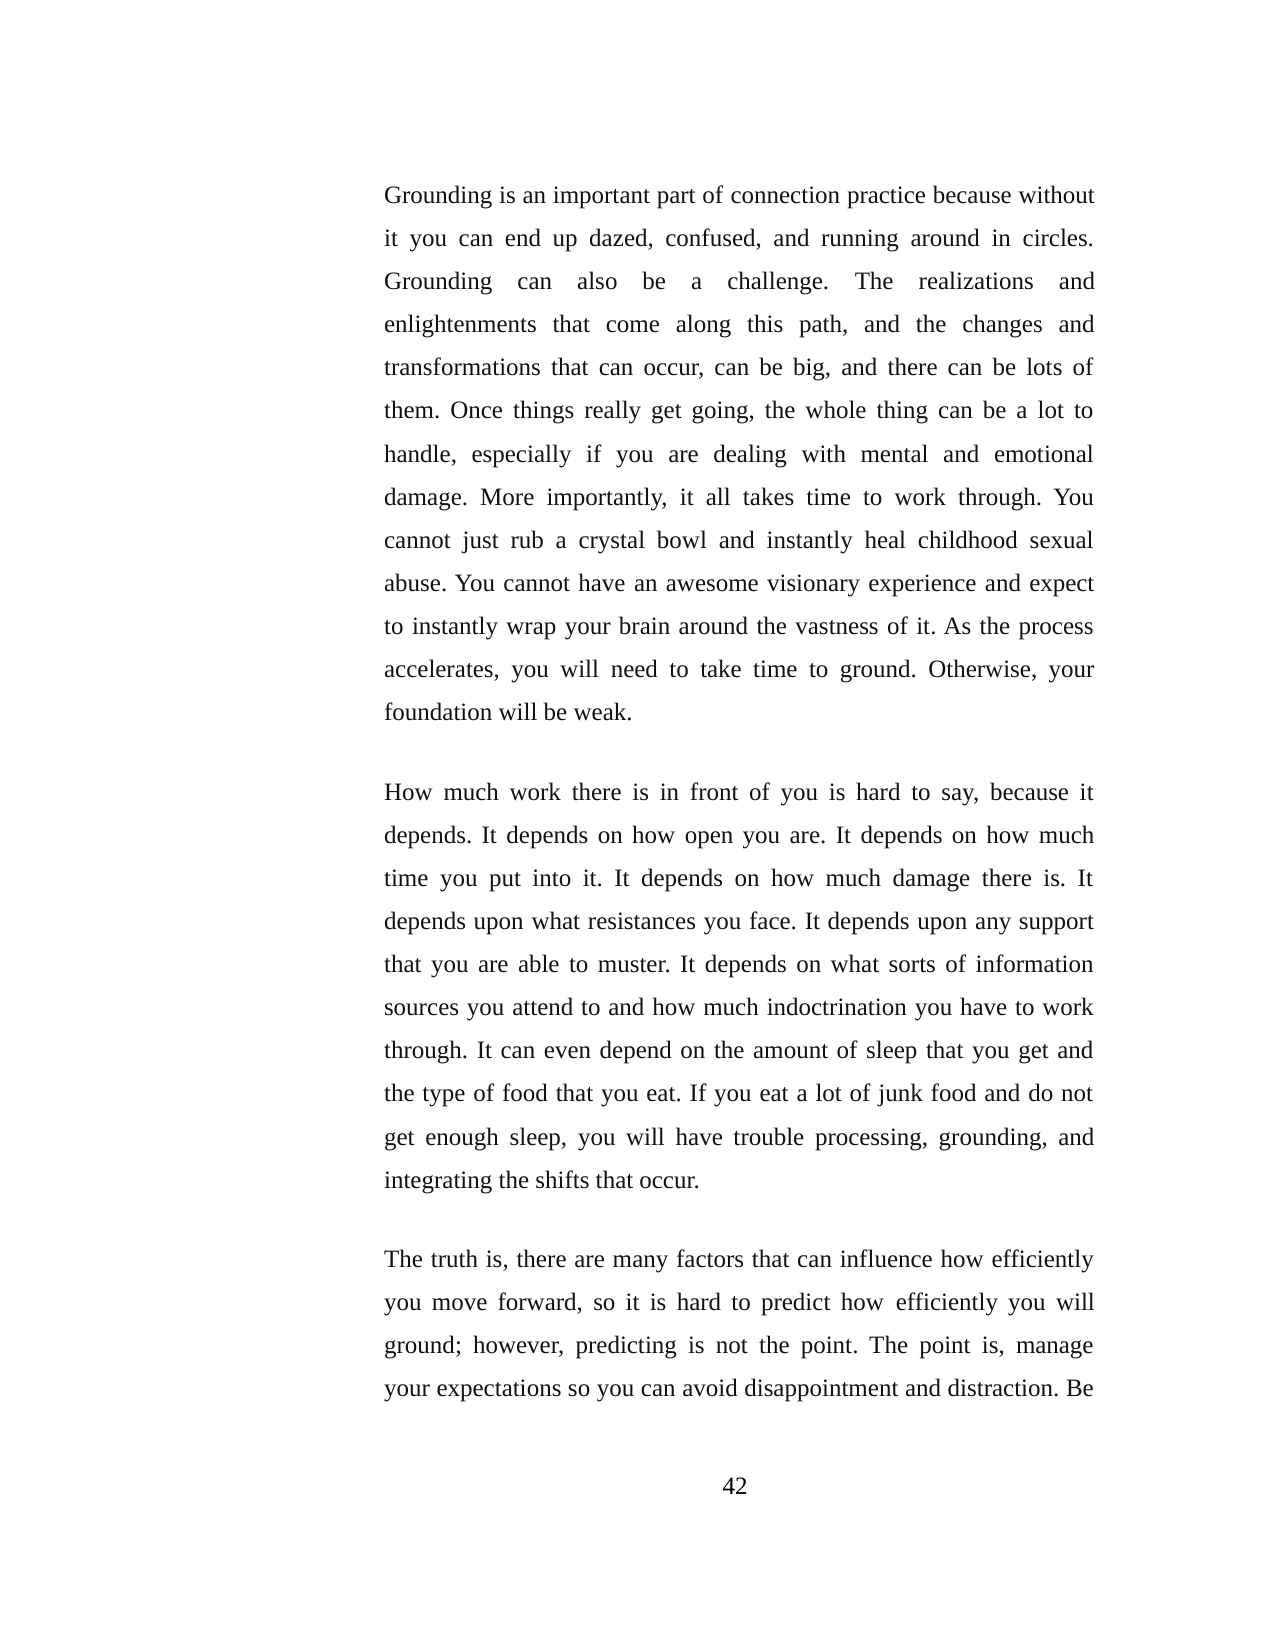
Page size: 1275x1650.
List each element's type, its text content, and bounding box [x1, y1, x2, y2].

text The truth is, there are many factors that can influence how efficiently you move forward, so it is hard to predict how efficiently you will ground; however, predicting is not the point. The point is, manage your expectations so you can avoid disappointment and distraction. Be [384, 1244, 1095, 1402]
text Grounding is an important part of connection practice because without it you can end up dazed, confused, and running around in circles. Grounding can also be a challenge. The realizations and enlightenments that come along this path, and the changes and transformations that can occur, can be big, and there can be lots of them. Once things really get going, the whole thing can be a lot to handle, especially if you are dealing with mental and emotional damage. More importantly, it all takes time to work through. You cannot just rub a crystal bowl and instantly heal childhood sexual abuse. You cannot have an awesome visionary experience and expect to instantly wrap your brain around the vastness of it. As the process accelerates, you will need to take time to ground. Otherwise, your foundation will be weak. [384, 180, 1095, 726]
text How much work there is in front of you is hard to say, because it depends. It depends on how open you are. It depends on how much time you put into it. It depends on how much damage there is. It depends upon what resistances you face. It depends upon any support that you are able to muster. It depends on what sorts of information sources you attend to and how much indoctrination you have to work through. It can even depend on the amount of sleep that you get and the type of food that you eat. If you eat a lot of junk food and do not get enough sleep, you will have trouble processing, grounding, and integrating the shifts that occur. [384, 777, 1095, 1193]
